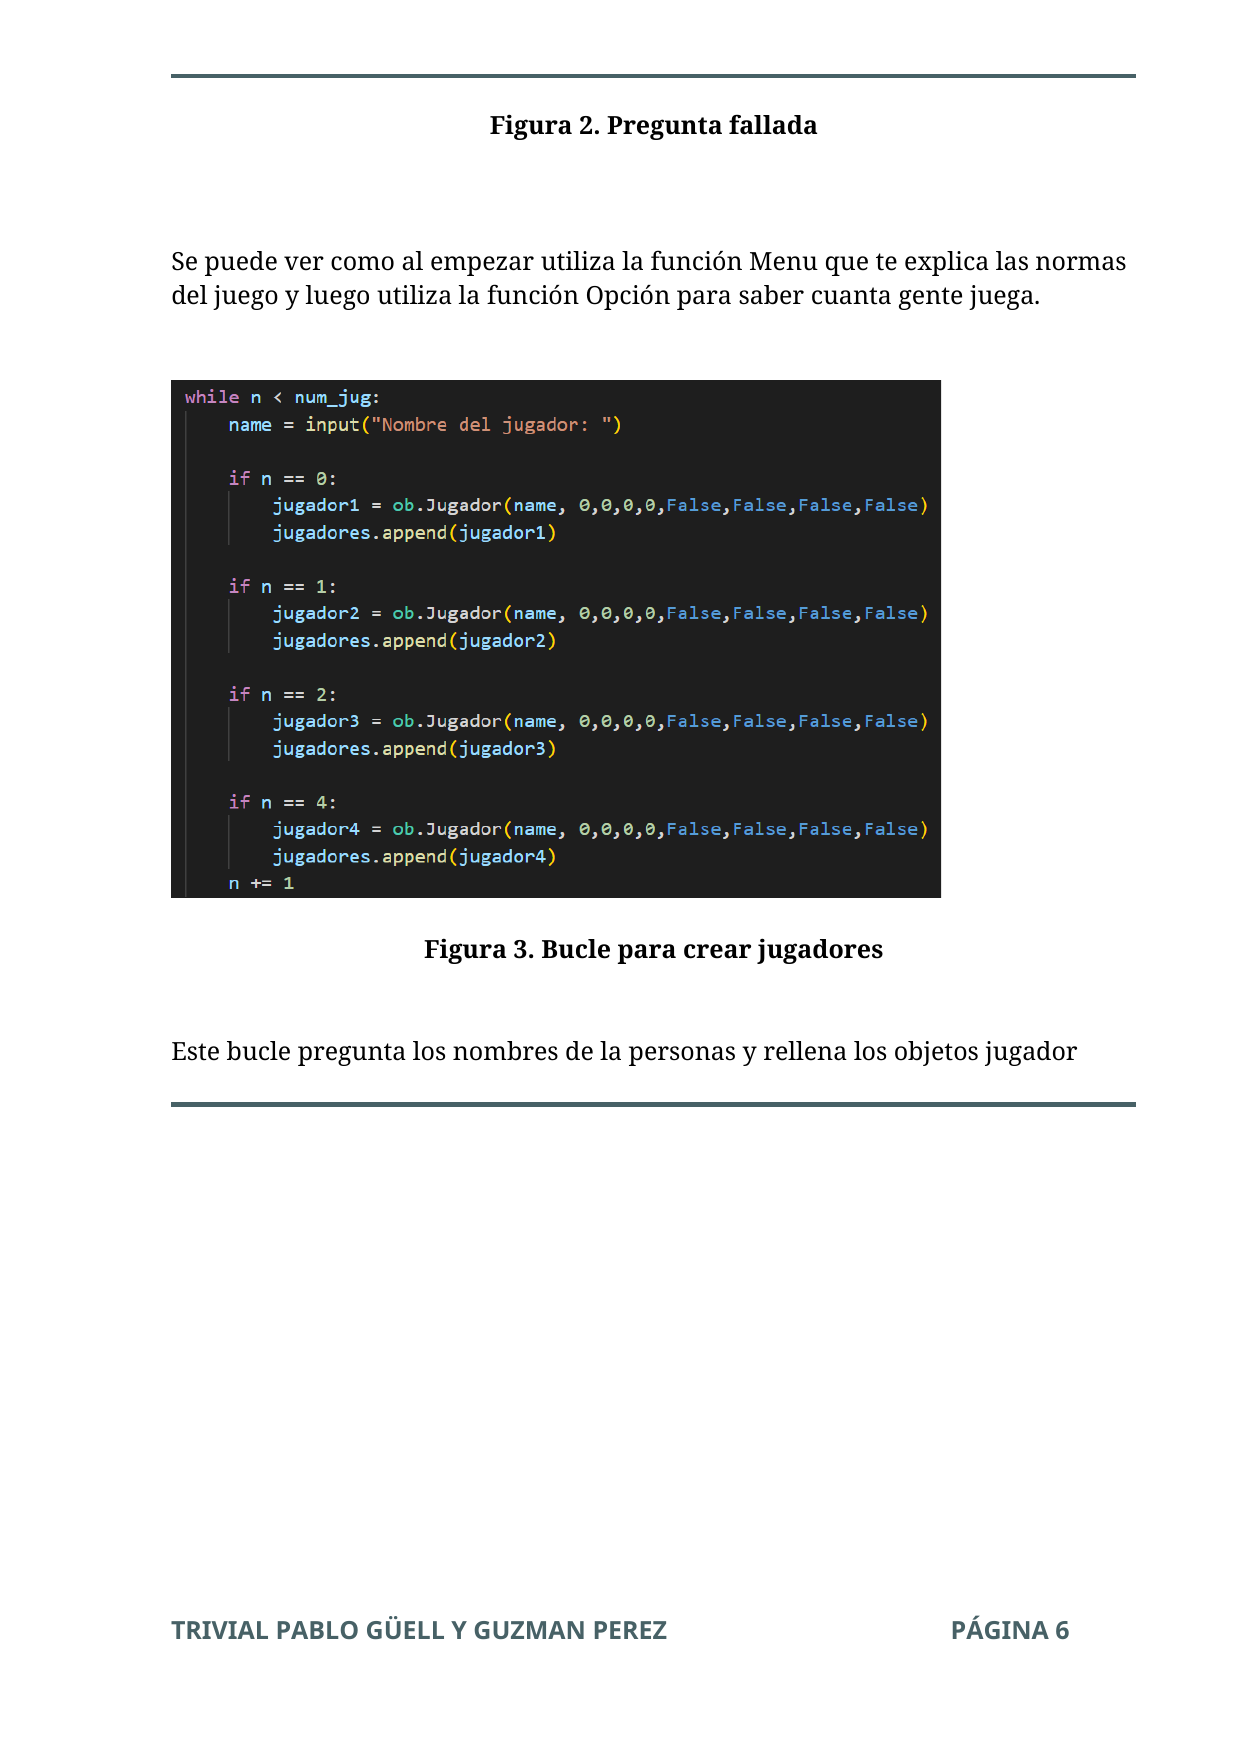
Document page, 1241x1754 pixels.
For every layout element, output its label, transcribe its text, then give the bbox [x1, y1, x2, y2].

table_header [1136, 74, 1240, 1102]
table_header Figura 2. Pregunta fallada Se puede ver como al empezar utiliza la función Menu que te explica las normas del juego y luego utiliza la función Opción para saber cuanta gente juega. Figura 3. Bucle para crear jugadores Este bucle pregunta los nombres de la personas y rellena los objetos jugador [171, 78, 1136, 1102]
table_header [59, 74, 171, 1102]
